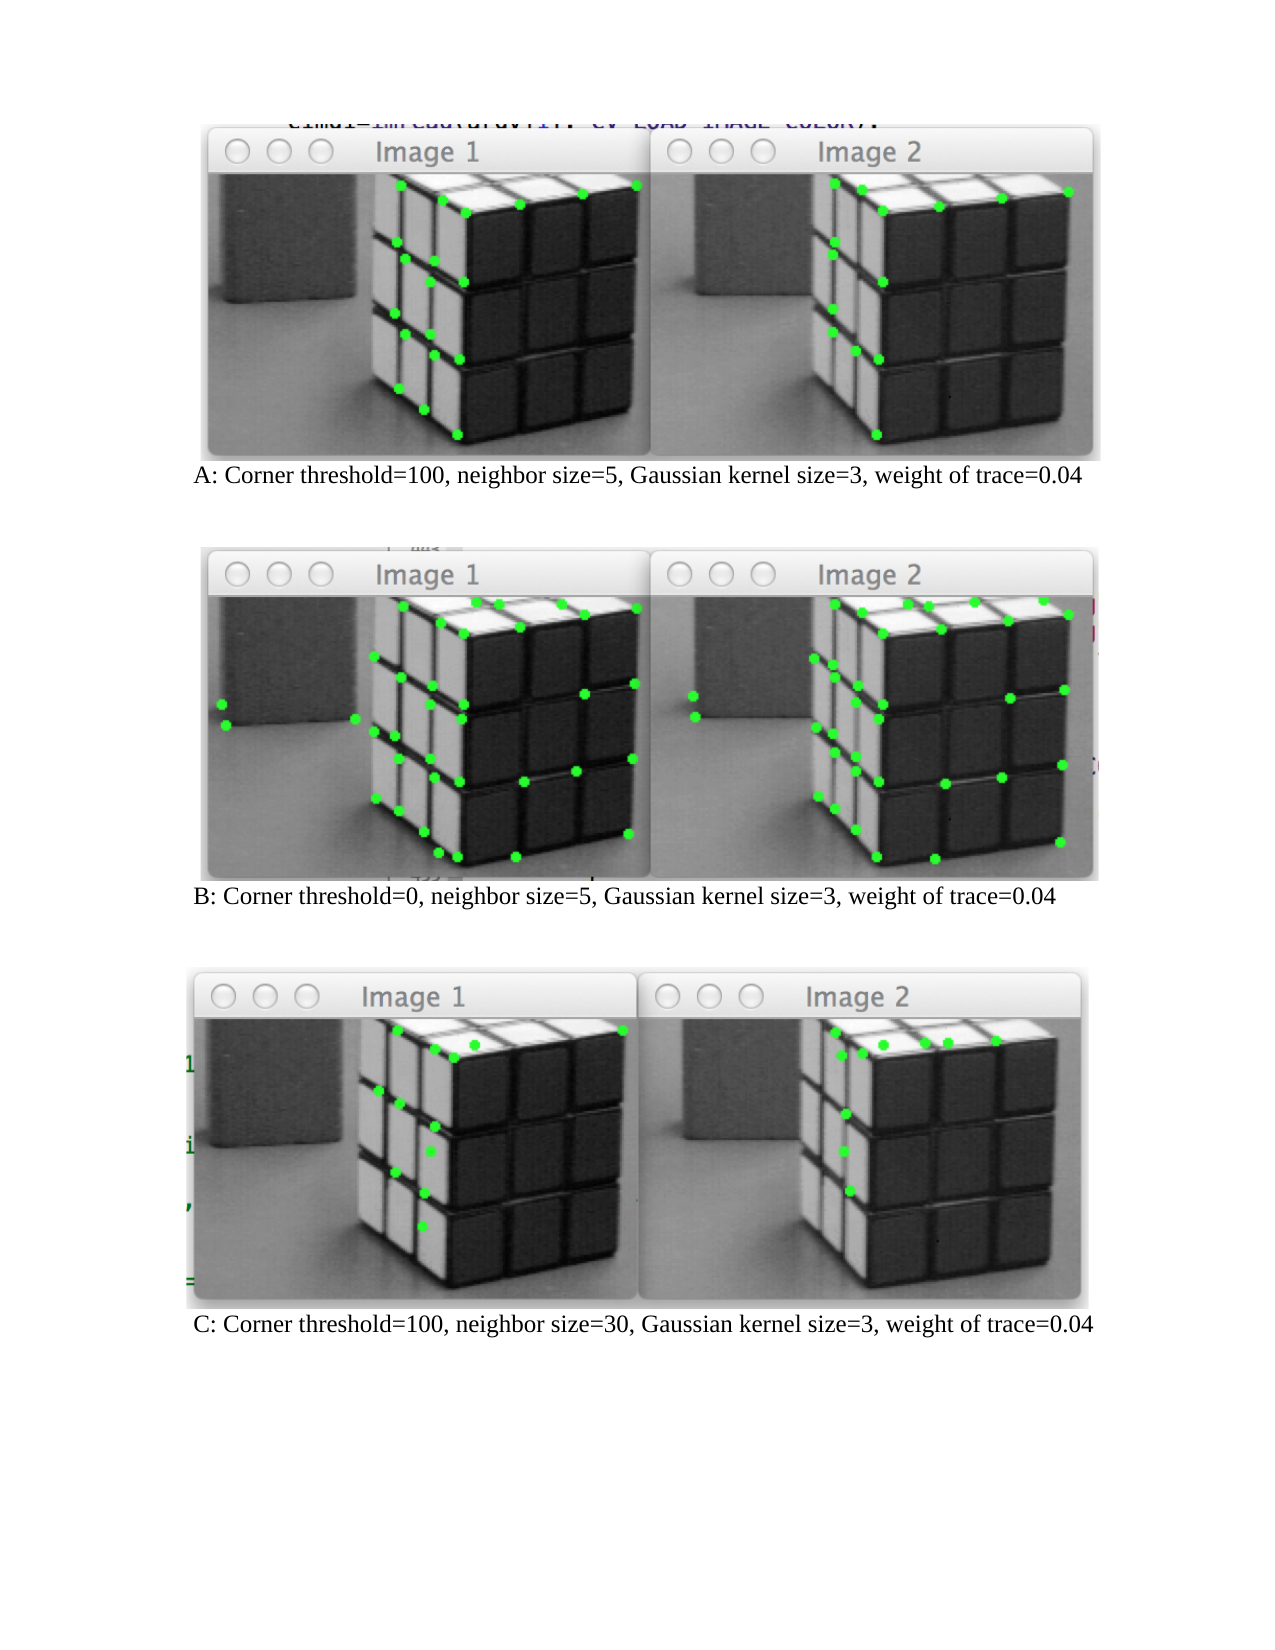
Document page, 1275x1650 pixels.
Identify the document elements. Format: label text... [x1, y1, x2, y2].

picture [200, 547, 1099, 881]
picture [200, 124, 1101, 461]
picture [186, 967, 1089, 1309]
list C: Corner threshold=100, neighbor size=30, Gaussian kernel size=3, weight of trace=0.04 [156, 1309, 1157, 1338]
list B: Corner threshold=0, neighbor size=5, Gaussian kernel size=3, weight of trace=0.04 [156, 546, 1157, 910]
list A: Corner threshold=100, neighbor size=5, Gaussian kernel size=3, weight of trace=0.04 [156, 118, 1157, 489]
